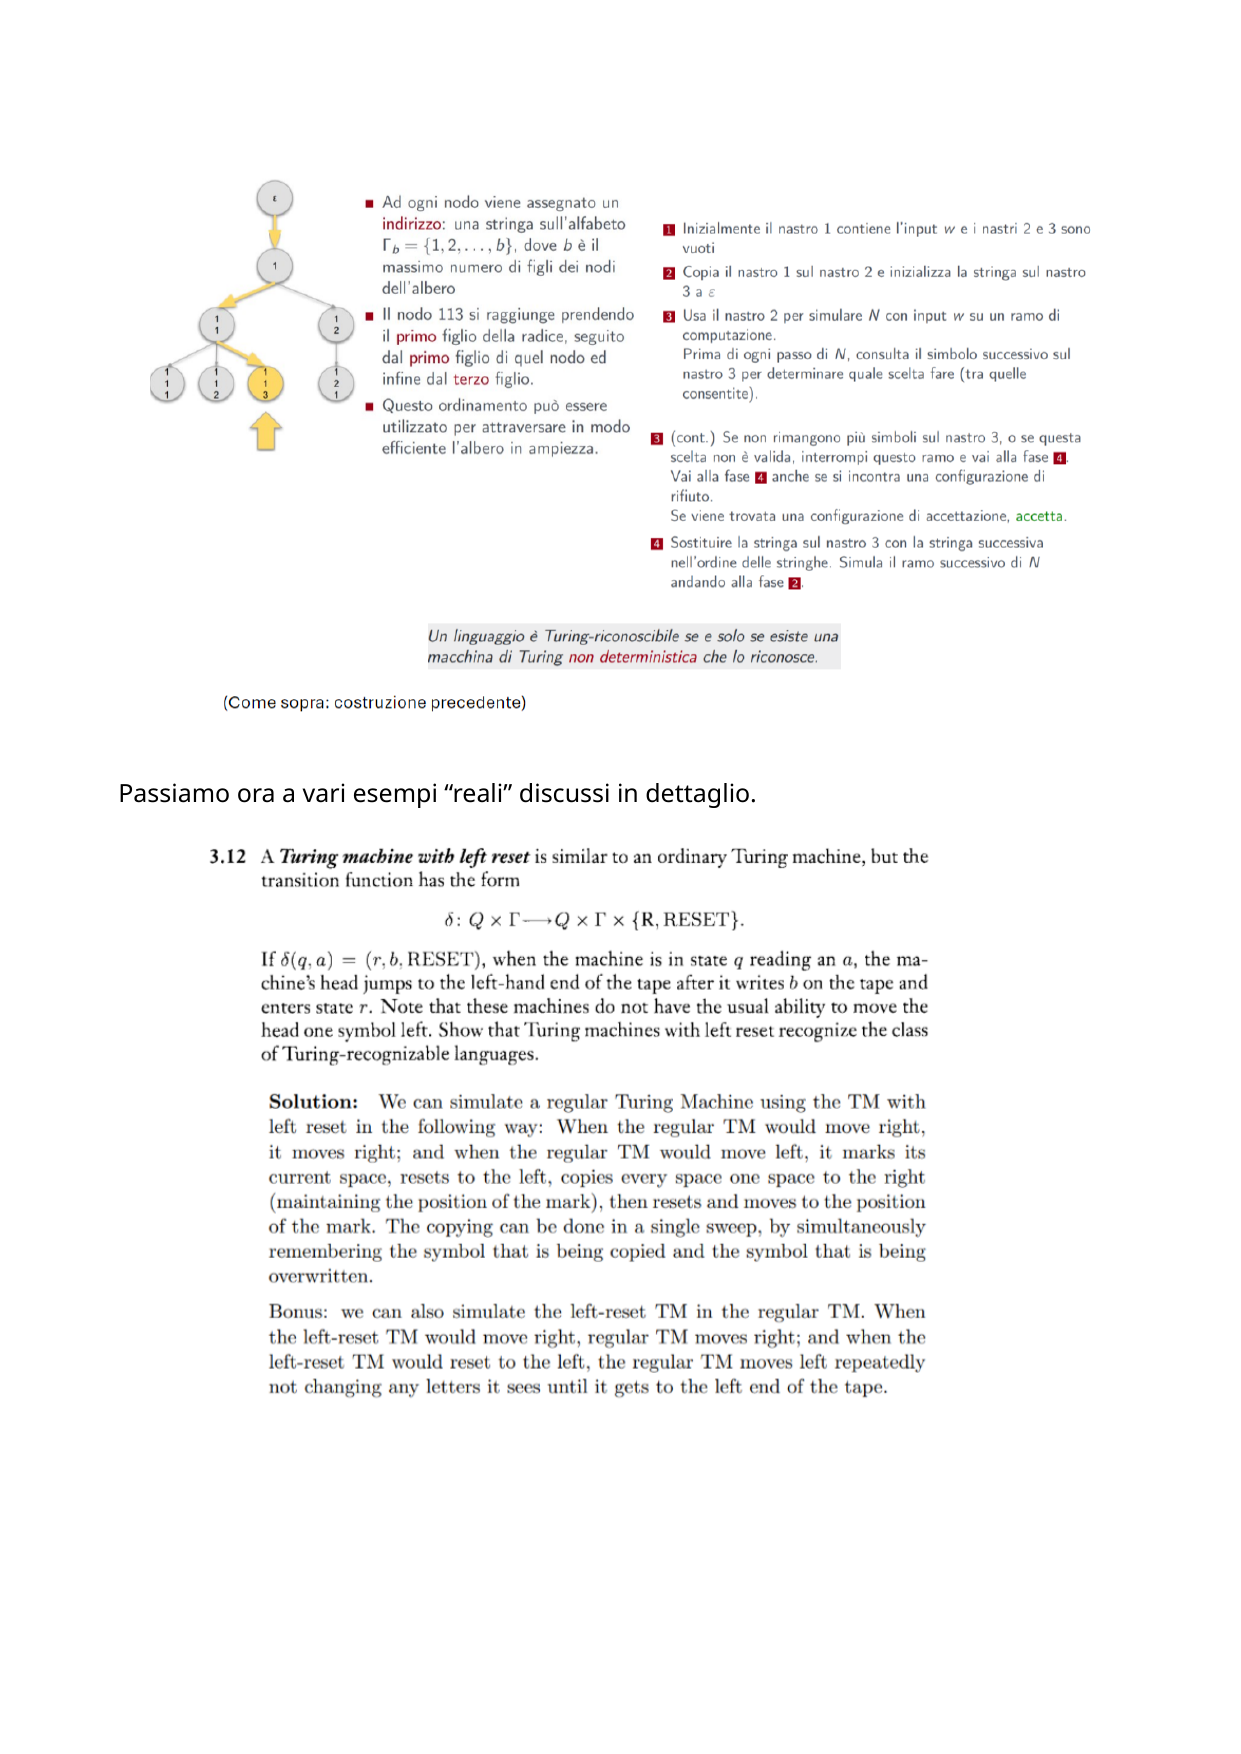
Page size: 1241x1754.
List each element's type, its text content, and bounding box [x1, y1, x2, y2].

picture [201, 827, 996, 1430]
text Passiamo ora a vari esempi “reali” discussi in dettaglio. [118, 775, 1122, 809]
picture [141, 160, 1099, 714]
